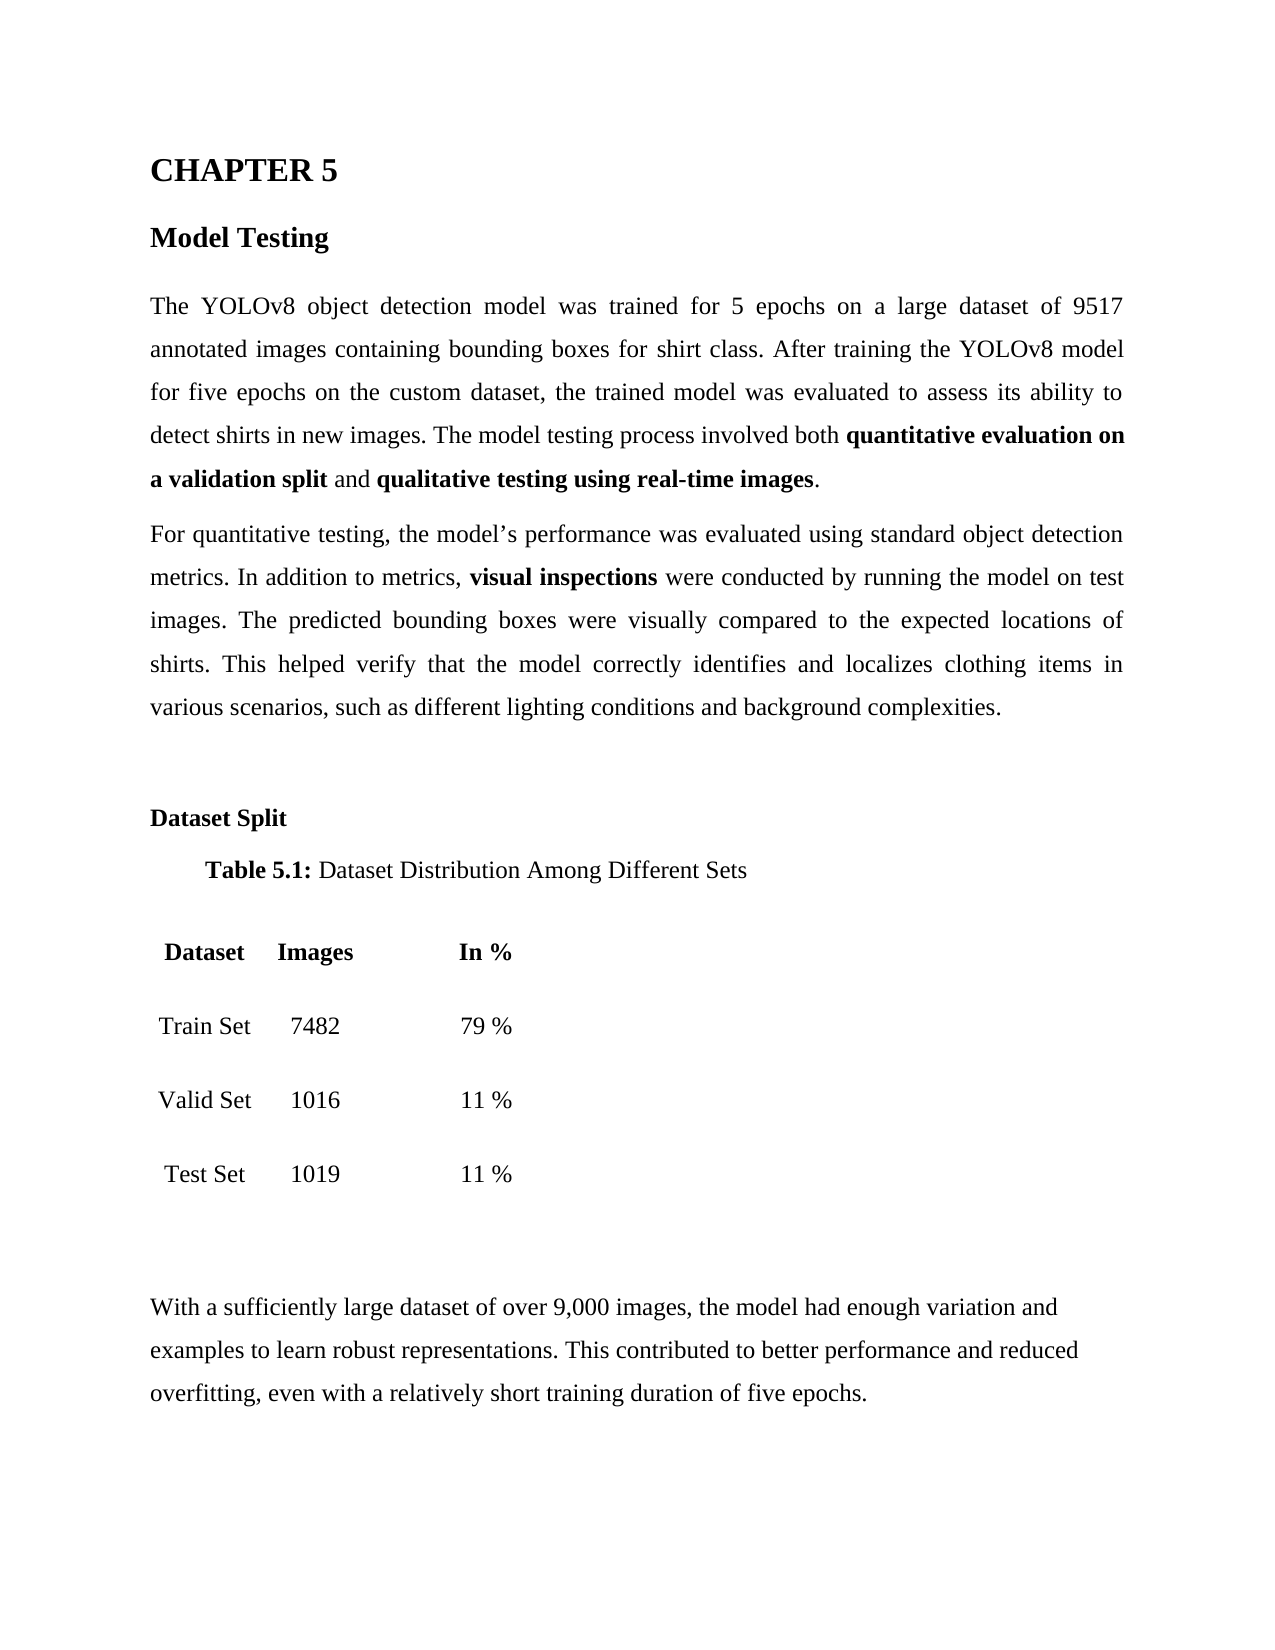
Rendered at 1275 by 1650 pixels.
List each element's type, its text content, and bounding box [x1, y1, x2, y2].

text For quantitative testing, the model’s performance was evaluated using standard object detection metrics. In addition to metrics, visual inspections were conducted by running the model on test images. The predicted bounding boxes were visually compared to the expected locations of shirts. This helped verify that the model correctly identifies and localizes clothing items in various scenarios, such as different lighting conditions and background complexities. [150, 519, 1125, 721]
text Dataset Split [150, 803, 1125, 832]
table_cell 1016 [259, 1079, 372, 1153]
text Table 5.1: Dataset Distribution Among Different Sets [205, 855, 757, 884]
text Model Testing [150, 220, 1125, 253]
table_cell Valid Set [150, 1079, 259, 1153]
text With a sufficiently large dataset of over 9,000 images, the model had enough variation and examples to learn robust representations. This contributed to better performance and reduced overfitting, even with a relatively short training duration of five epochs. [150, 1292, 1125, 1407]
table_cell 79 % [372, 1005, 601, 1079]
table_cell 11 % [372, 1079, 601, 1153]
table_header Images [259, 931, 372, 1005]
table_cell Train Set [150, 1005, 259, 1079]
table_header Dataset [150, 931, 259, 1005]
text CHAPTER 5 [150, 150, 1125, 188]
table_cell Test Set [150, 1154, 259, 1228]
table_cell 11 % [372, 1154, 601, 1228]
table_cell 1019 [259, 1154, 372, 1228]
text The YOLOv8 object detection model was trained for 5 epochs on a large dataset of 9517 annotated images containing bounding boxes for shirt class. After training the YOLOv8 model for five epochs on the custom dataset, the trained model was evaluated to assess its ability to detect shirts in new images. The model testing process involved both quantitative evaluation on a validation split and qualitative testing using real-time images. [150, 291, 1125, 492]
table_cell 7482 [259, 1005, 372, 1079]
table_header In % [372, 931, 601, 1005]
